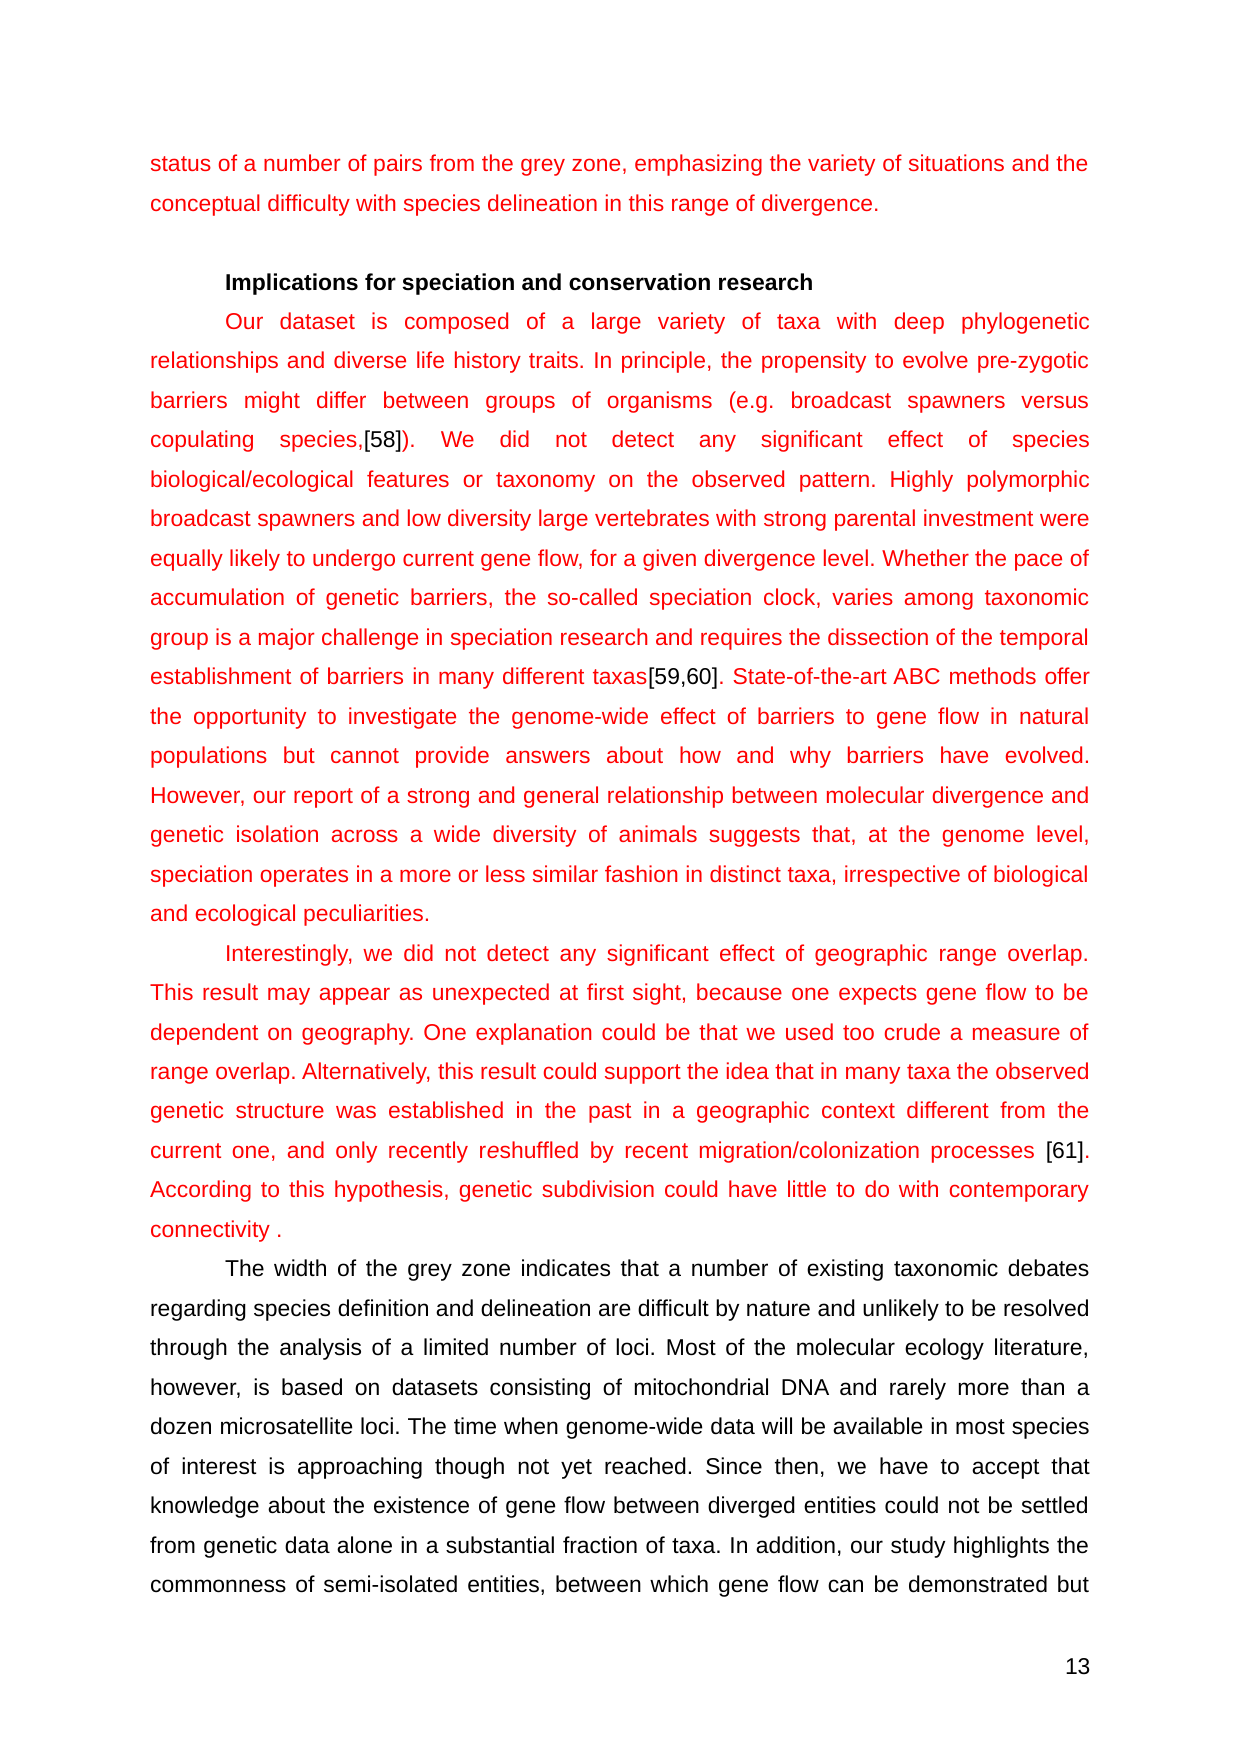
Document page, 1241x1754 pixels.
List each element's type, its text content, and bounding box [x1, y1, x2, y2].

text Implications for speciation and conservation research [150, 268, 1090, 295]
text The width of the grey zone indicates that a number of existing taxonomic debates regarding species definition and delineation are difficult by nature and unlikely to be resolved through the analysis of a limited number of loci. Most of the molecular ecology literature, however, is based on datasets consisting of mitochondrial DNA and rarely more than a dozen microsatellite loci. The time when genome-wide data will be available in most species of interest is approaching though not yet reached. Since then, we have to accept that knowledge about the existence of gene flow between diverged entities could not be settled from genetic data alone in a substantial fraction of taxa. In addition, our study highlights the commonness of semi-isolated entities, between which gene flow can be demonstrated but [150, 1255, 1090, 1598]
text status of a number of pairs from the grey zone, emphasizing the variety of situations and the conceptual difficulty with species delineation in this range of divergence. [150, 150, 1090, 216]
text Interestingly, we did not detect any significant effect of geographic range overlap. This result may appear as unexpected at first sight, because one expects gene flow to be dependent on geography. One explanation could be that we used too crude a measure of range overlap. Alternatively, this result could support the idea that in many taxa the observed genetic structure was established in the past in a geographic context different from the current one, and only recently reshuffled by recent migration/colonization processes [61]. According to this hypothesis, genetic subdivision could have little to do with contemporary connectivity . [150, 939, 1090, 1242]
text Our dataset is composed of a large variety of taxa with deep phylogenetic relationships and diverse life history traits. In principle, the propensity to evolve pre-zygotic barriers might differ between groups of organisms (e.g. broadcast spawners versus copulating species,[58]). We did not detect any significant effect of species biological/ecological features or taxonomy on the observed pattern. Highly polymorphic broadcast spawners and low diversity large vertebrates with strong parental investment were equally likely to undergo current gene flow, for a given divergence level. Whether the pace of accumulation of genetic barriers, the so-called speciation clock, varies among taxonomic group is a major challenge in speciation research and requires the dissection of the temporal establishment of barriers in many different taxas[59,60]. State-of-the-art ABC methods offer the opportunity to investigate the genome-wide effect of barriers to gene flow in natural populations but cannot provide answers about how and why barriers have evolved. However, our report of a strong and general relationship between molecular divergence and genetic isolation across a wide diversity of animals suggests that, at the genome level, speciation operates in a more or less similar fashion in distinct taxa, irrespective of biological and ecological peculiarities. [150, 308, 1090, 926]
